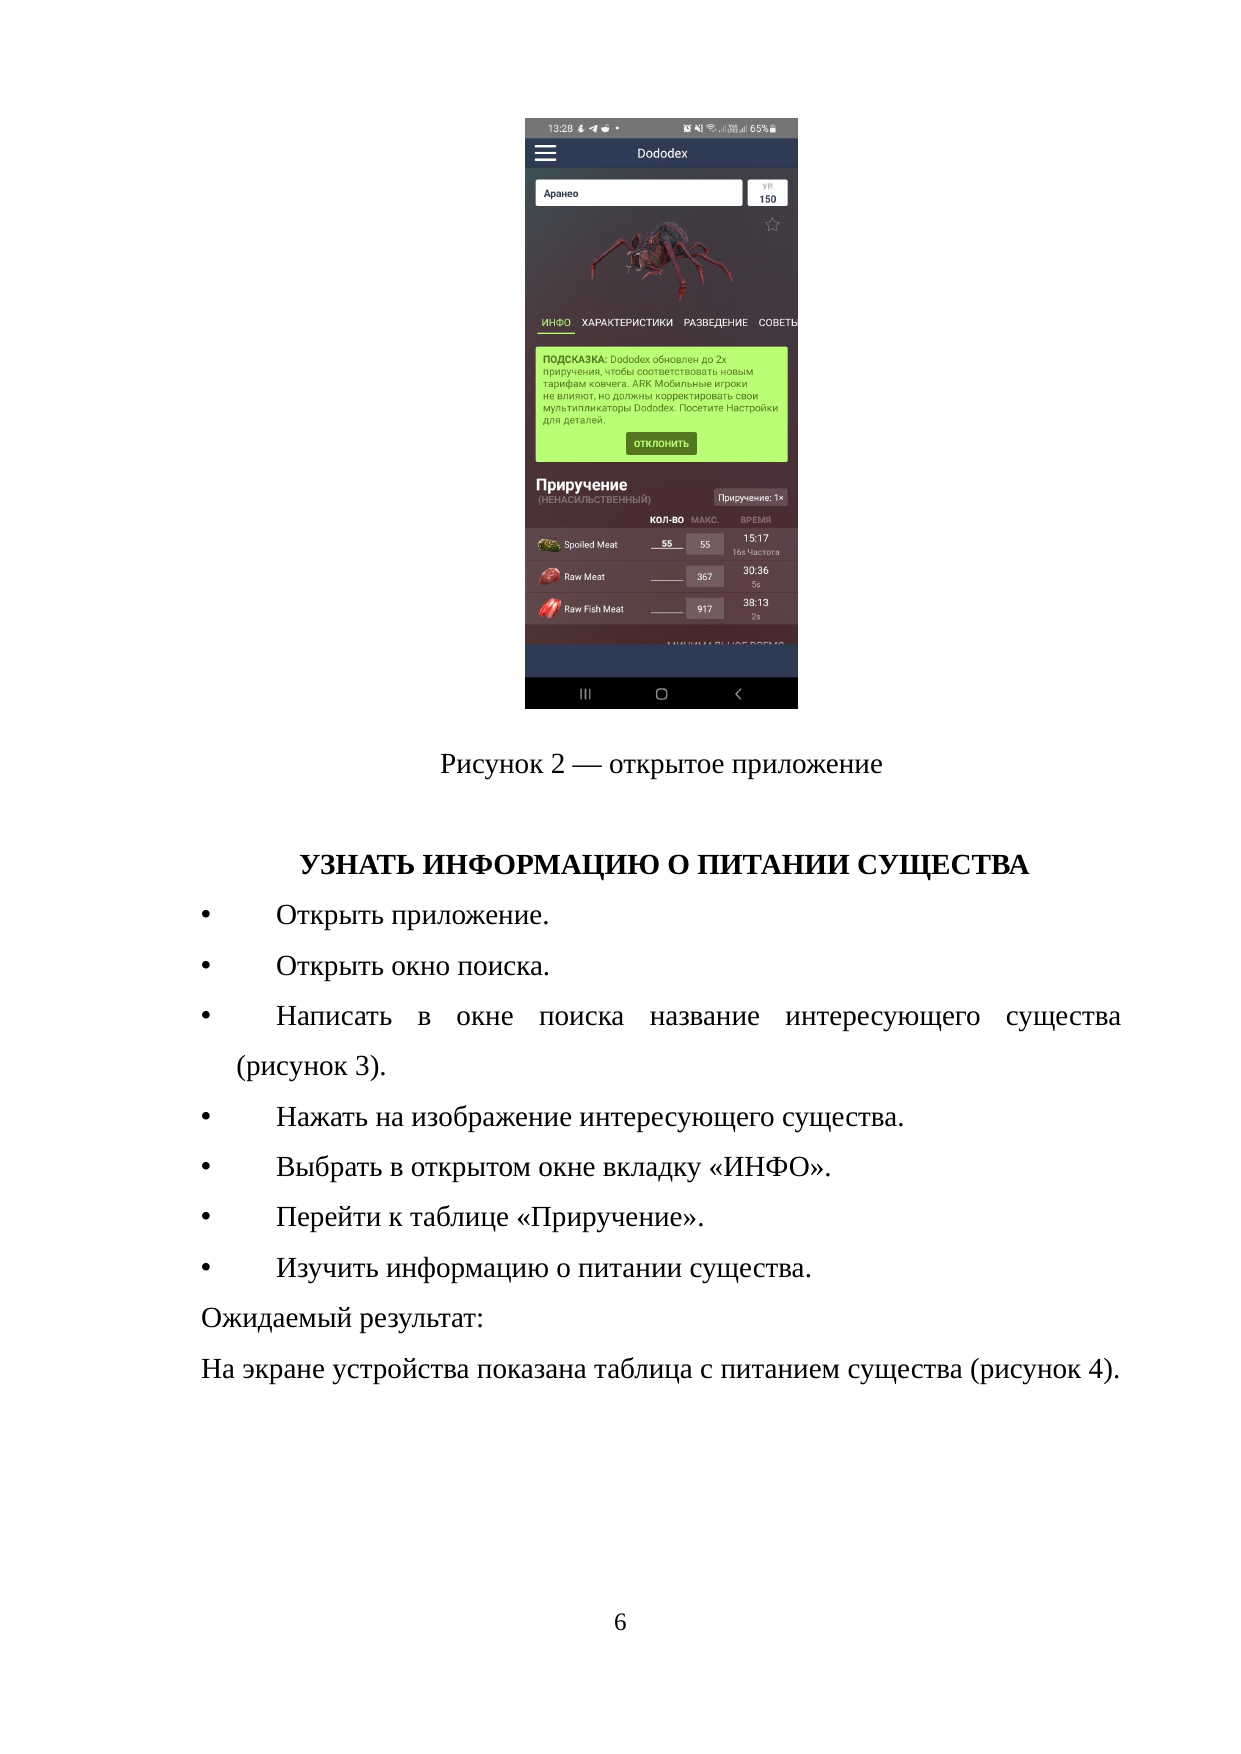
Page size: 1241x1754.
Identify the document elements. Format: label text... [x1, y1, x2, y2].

list Перейти к таблице «Приручение». [201, 1199, 1122, 1233]
list Открыть окно поиска. [201, 948, 1122, 981]
picture [525, 118, 798, 709]
list Нажать на изображение интересующего существа. [201, 1099, 1122, 1132]
list Рисунок 2 — открытое приложение [201, 746, 1122, 780]
list На экране устройства показана таблица с питанием существа (рисунок 4). [201, 1351, 1122, 1384]
list УЗНАТЬ ИНФОРМАЦИЮ О ПИТАНИИ СУЩЕСТВА [118, 847, 1122, 880]
list Изучить информацию о питании существа. [201, 1250, 1122, 1284]
list Ожидаемый результат: [201, 1300, 1122, 1334]
list Выбрать в открытом окне вкладку «ИНФО». [201, 1149, 1122, 1183]
list Написать в окне поиска название интересующего существа (рисунок 3). [201, 998, 1122, 1082]
list Открыть приложение. [201, 897, 1122, 931]
